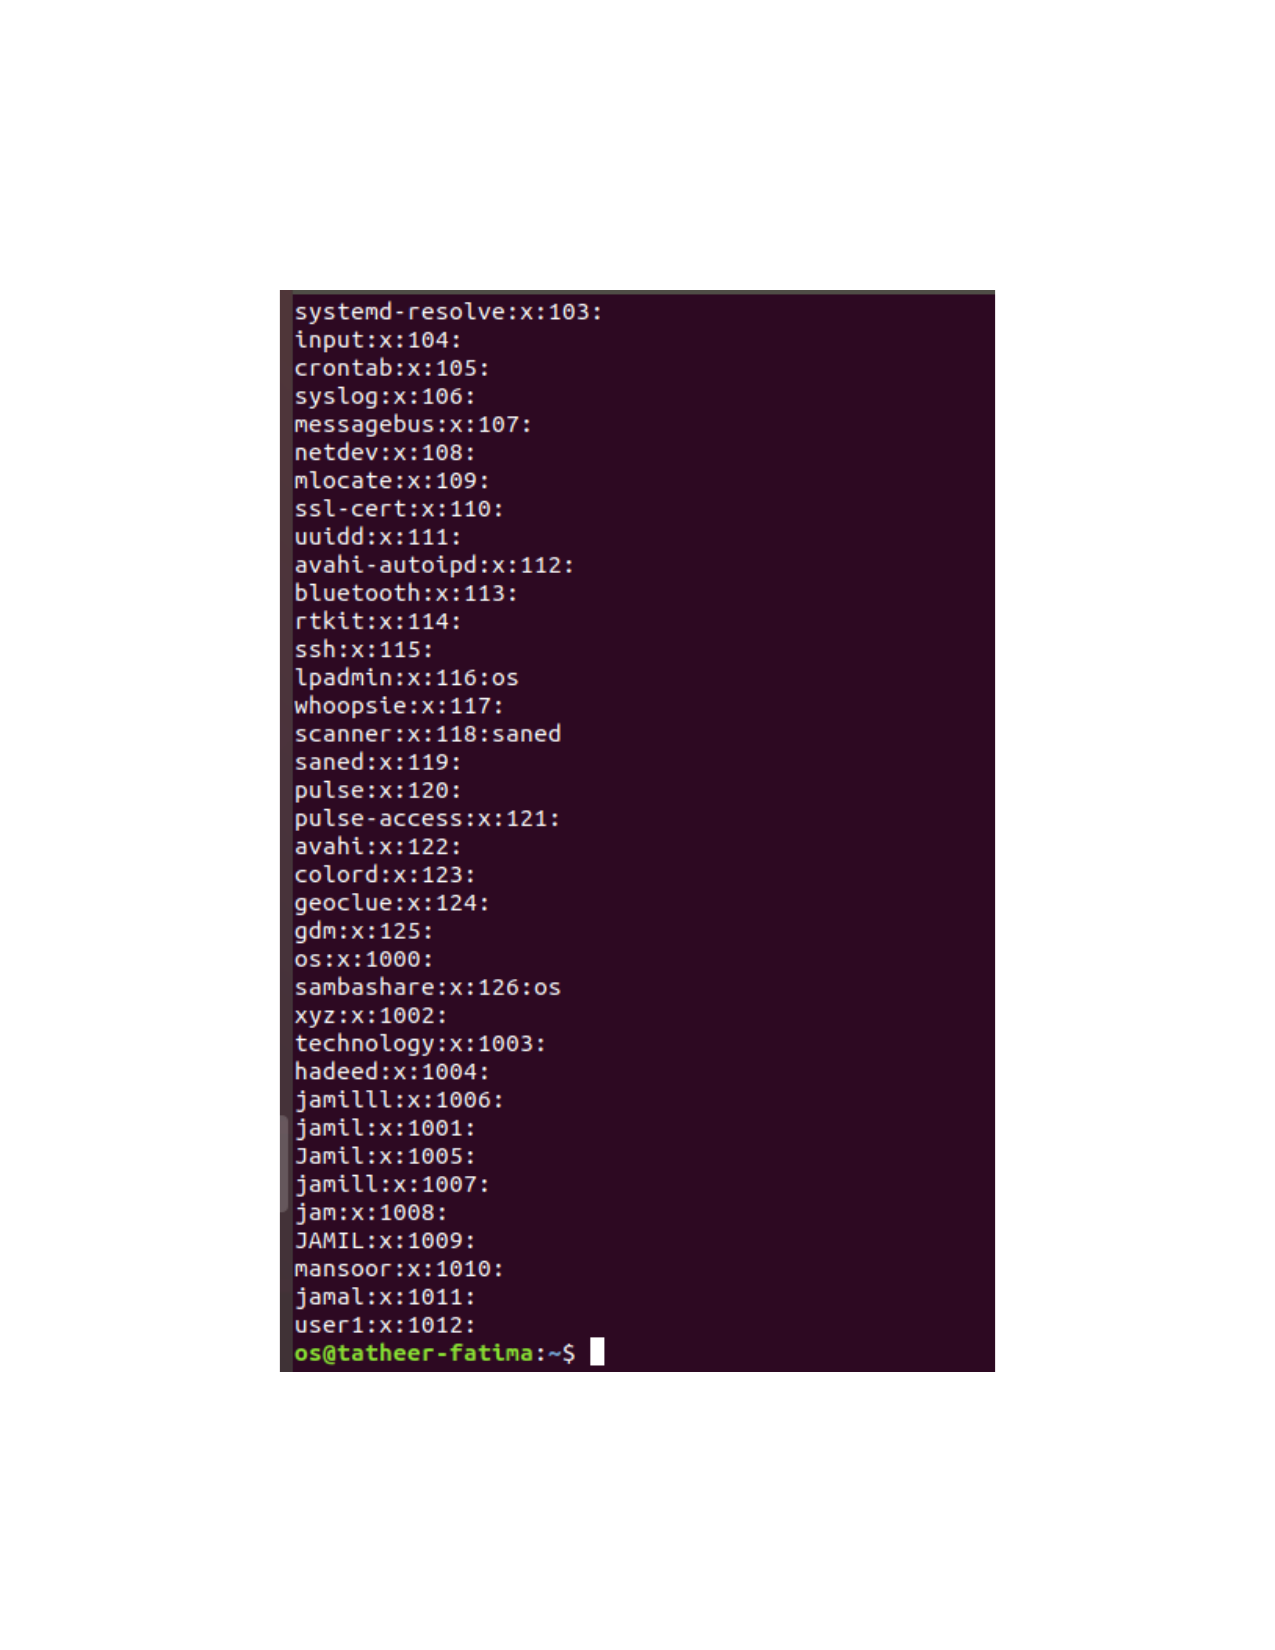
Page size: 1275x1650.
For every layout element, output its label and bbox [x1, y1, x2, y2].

picture [279, 290, 996, 1372]
